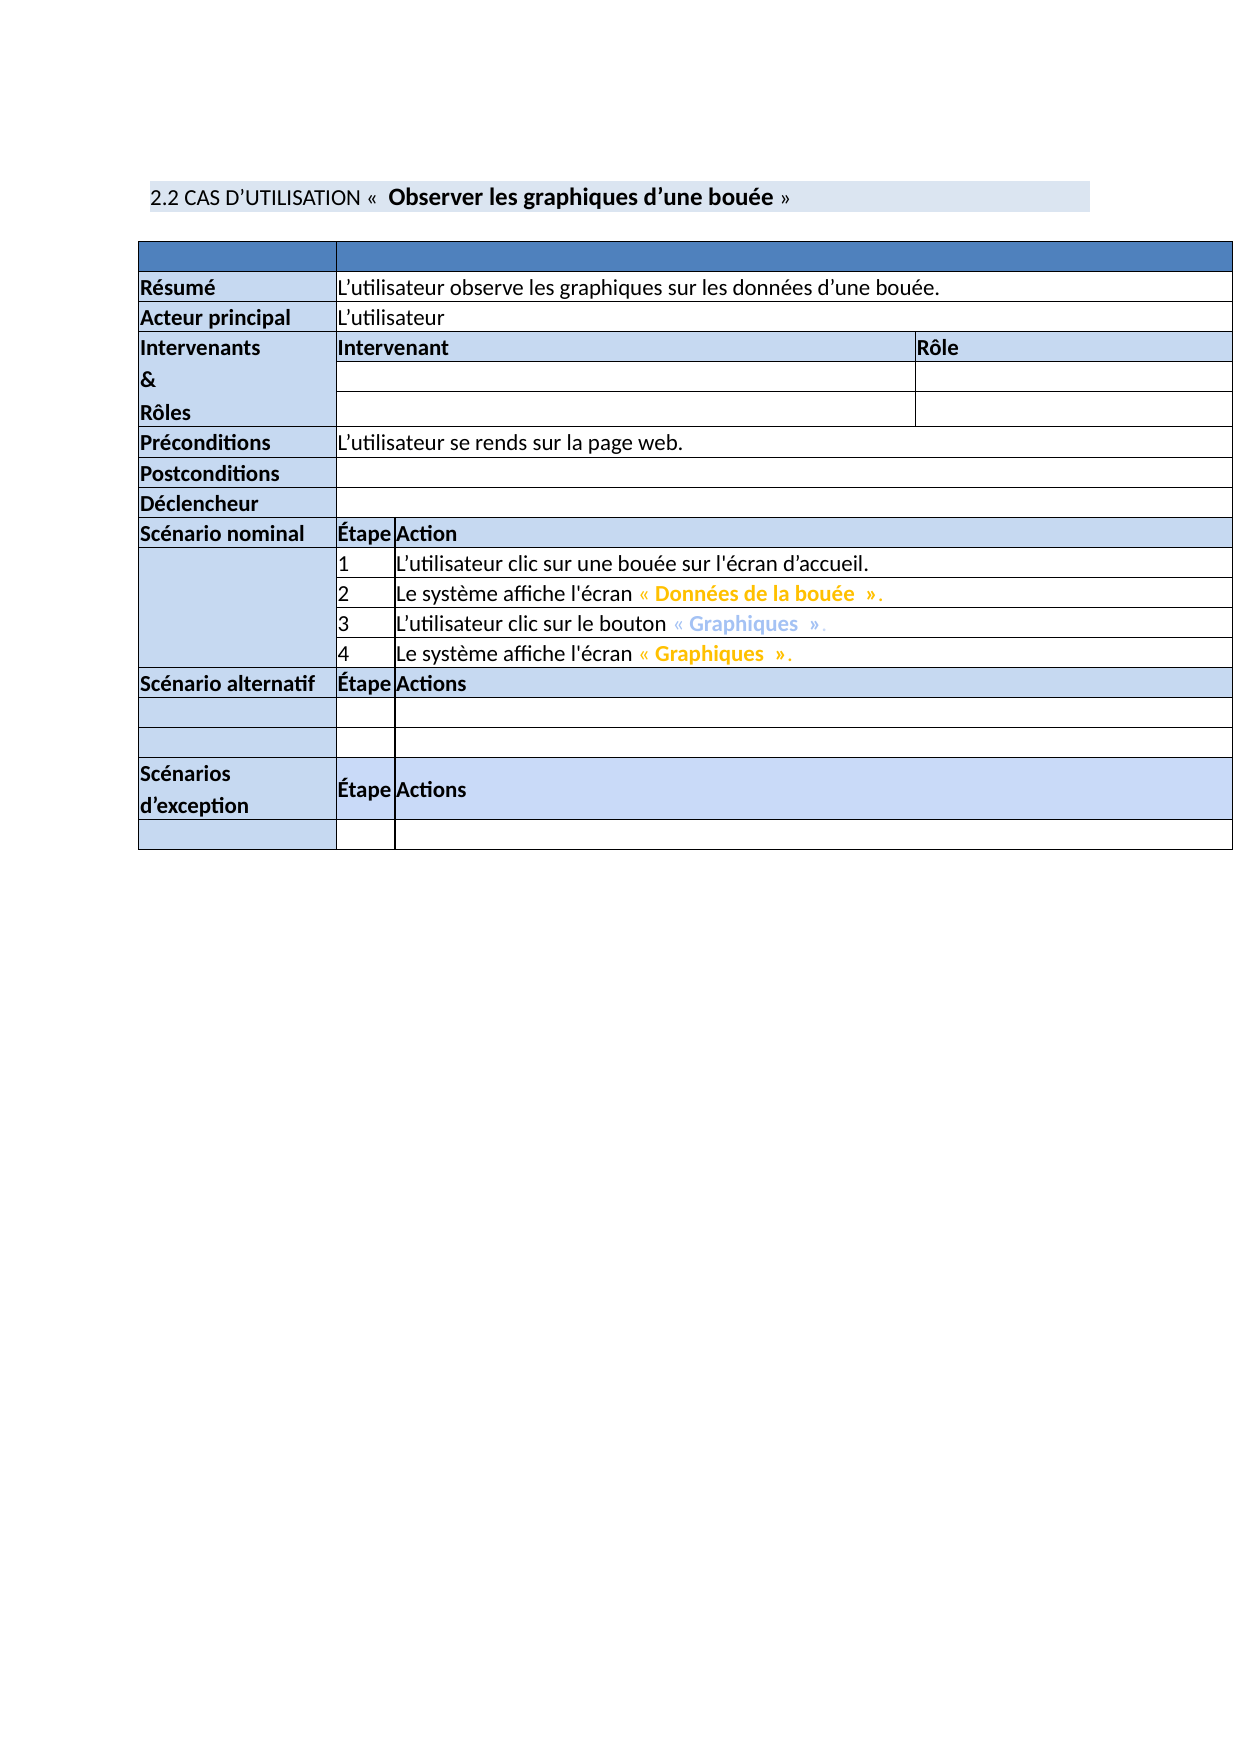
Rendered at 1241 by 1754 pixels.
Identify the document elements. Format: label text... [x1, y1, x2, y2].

table_cell Préconditions [139, 427, 336, 457]
table_cell Rôle [916, 332, 1232, 361]
table_cell 3 [337, 608, 394, 637]
table_cell [337, 362, 915, 391]
table_cell [139, 548, 336, 667]
table_cell Scénarios d’exception [139, 758, 336, 819]
table_header [139, 242, 336, 271]
table_cell [139, 728, 336, 757]
table_cell 1 [337, 548, 394, 577]
table_cell Intervenant [337, 332, 915, 361]
table_cell Intervenants & Rôles [139, 332, 336, 426]
table_cell [337, 488, 1232, 517]
table_cell Étape [337, 758, 394, 819]
table_cell 2 [337, 578, 394, 607]
table_cell [337, 458, 1232, 487]
table_cell [139, 820, 336, 849]
table_cell Postconditions [139, 458, 336, 487]
table_cell Résumé [139, 272, 336, 301]
table_cell Acteur principal [139, 302, 336, 331]
table_cell L’utilisateur se rends sur la page web. [337, 427, 1232, 457]
table_cell Le système affiche l'écran « Données de la bouée ». [396, 578, 1232, 607]
subtitle 2.2 CAS D’UTILISATION « Observer les graphiques d’une bouée » [150, 181, 1090, 212]
table_cell [396, 698, 1232, 727]
table_cell Étape [337, 518, 394, 547]
table_header [337, 242, 1232, 271]
table_cell Déclencheur [139, 488, 336, 517]
table_cell [396, 728, 1232, 757]
table_cell Scénario nominal [139, 518, 336, 547]
table_cell [396, 820, 1232, 849]
table_cell Étape [337, 668, 394, 697]
table_cell [139, 698, 336, 727]
table_cell L’utilisateur observe les graphiques sur les données d’une bouée. [337, 272, 1232, 301]
table_cell L’utilisateur clic sur une bouée sur l'écran d’accueil. [396, 548, 1232, 577]
table_cell L’utilisateur [337, 302, 1232, 331]
table_cell [916, 392, 1232, 426]
table_cell [337, 820, 394, 849]
table_cell Action [396, 518, 1232, 547]
table_cell Actions [396, 668, 1232, 697]
table_cell Le système affiche l'écran « Graphiques ». [396, 638, 1232, 667]
table_cell [337, 698, 394, 727]
table_cell Actions [396, 758, 1232, 819]
table_cell [916, 362, 1232, 391]
table_cell L’utilisateur clic sur le bouton « Graphiques ». [396, 608, 1232, 637]
table_cell [337, 392, 915, 426]
table_cell [337, 728, 394, 757]
table_cell 4 [337, 638, 394, 667]
table_cell Scénario alternatif [139, 668, 336, 697]
